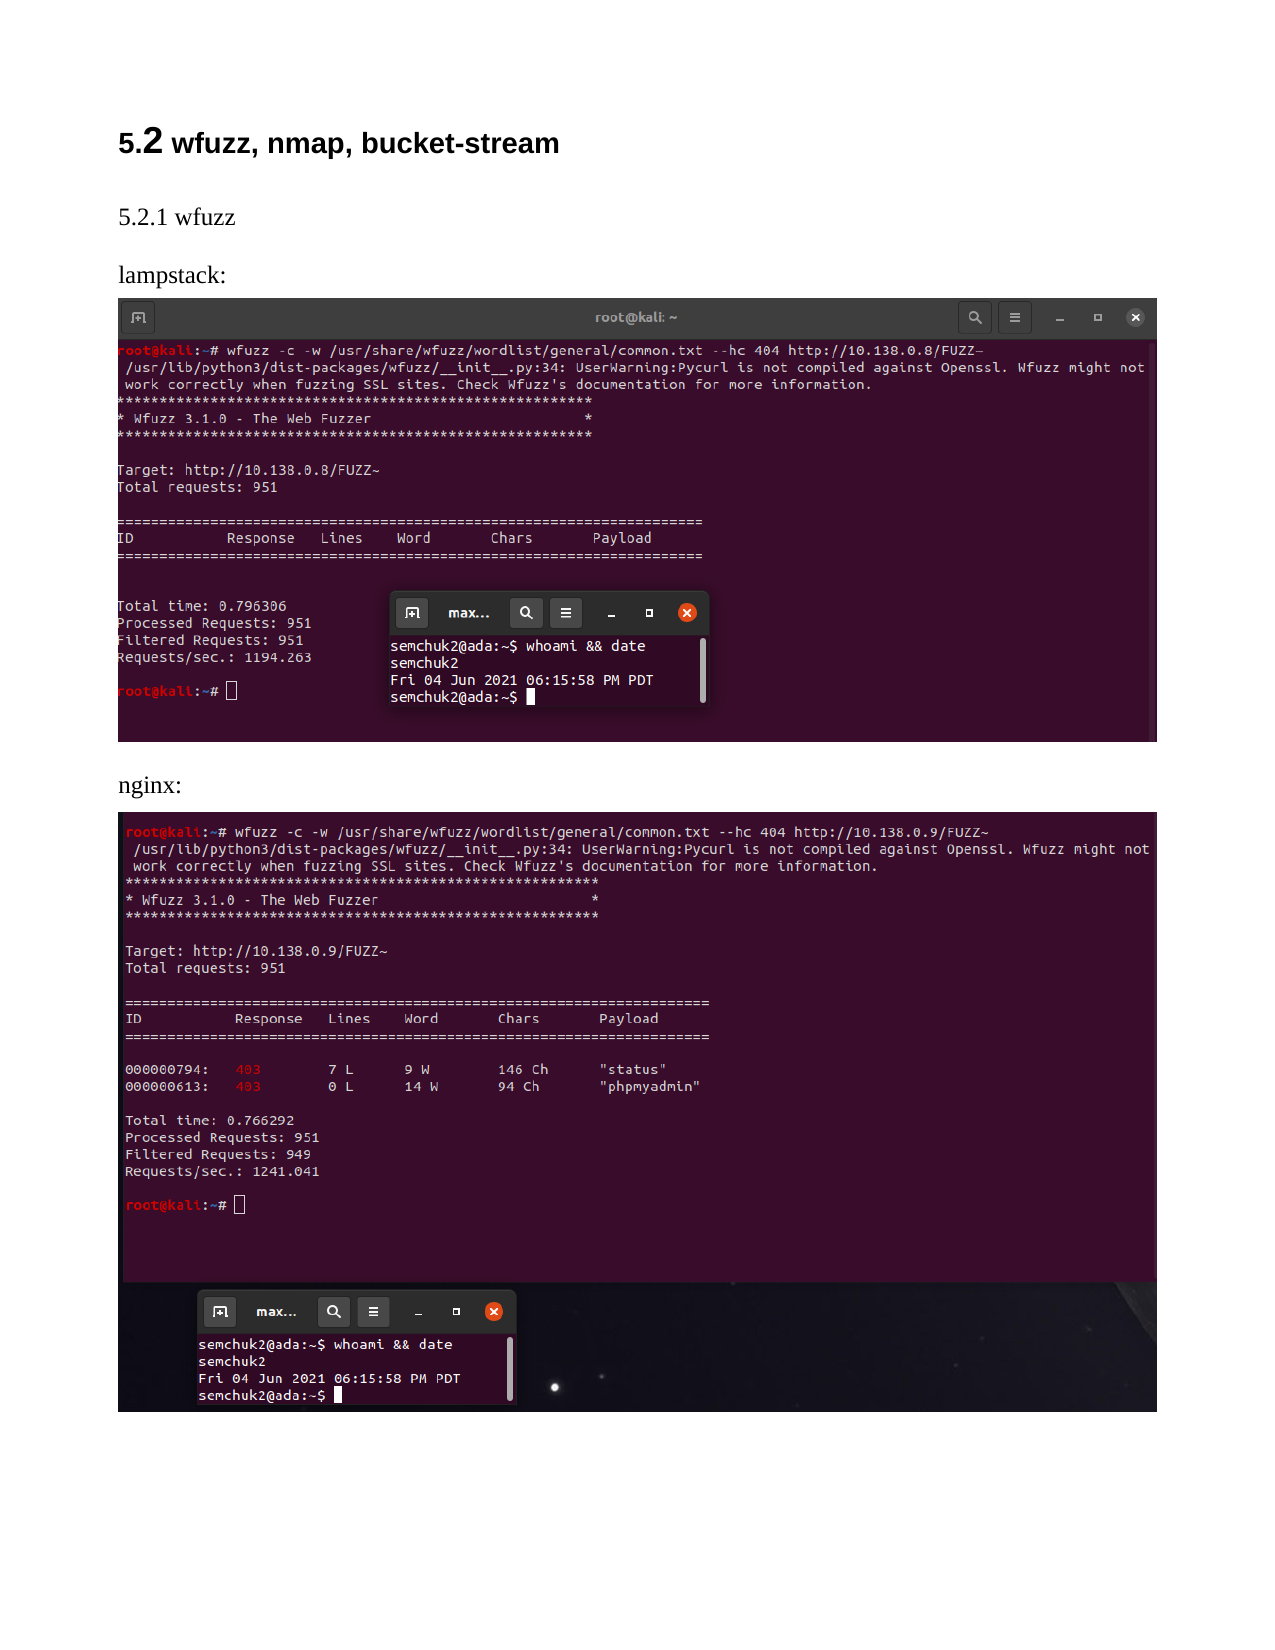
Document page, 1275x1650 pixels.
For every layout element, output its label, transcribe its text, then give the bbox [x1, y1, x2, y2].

text lampstack: [118, 260, 1157, 289]
text nginx: [118, 770, 1157, 799]
subtitle 5.2 wfuzz, nmap, bucket-stream [118, 118, 1157, 161]
picture [118, 298, 1157, 742]
picture [118, 812, 1157, 1412]
text 5.2.1 wfuzz [118, 202, 1157, 231]
